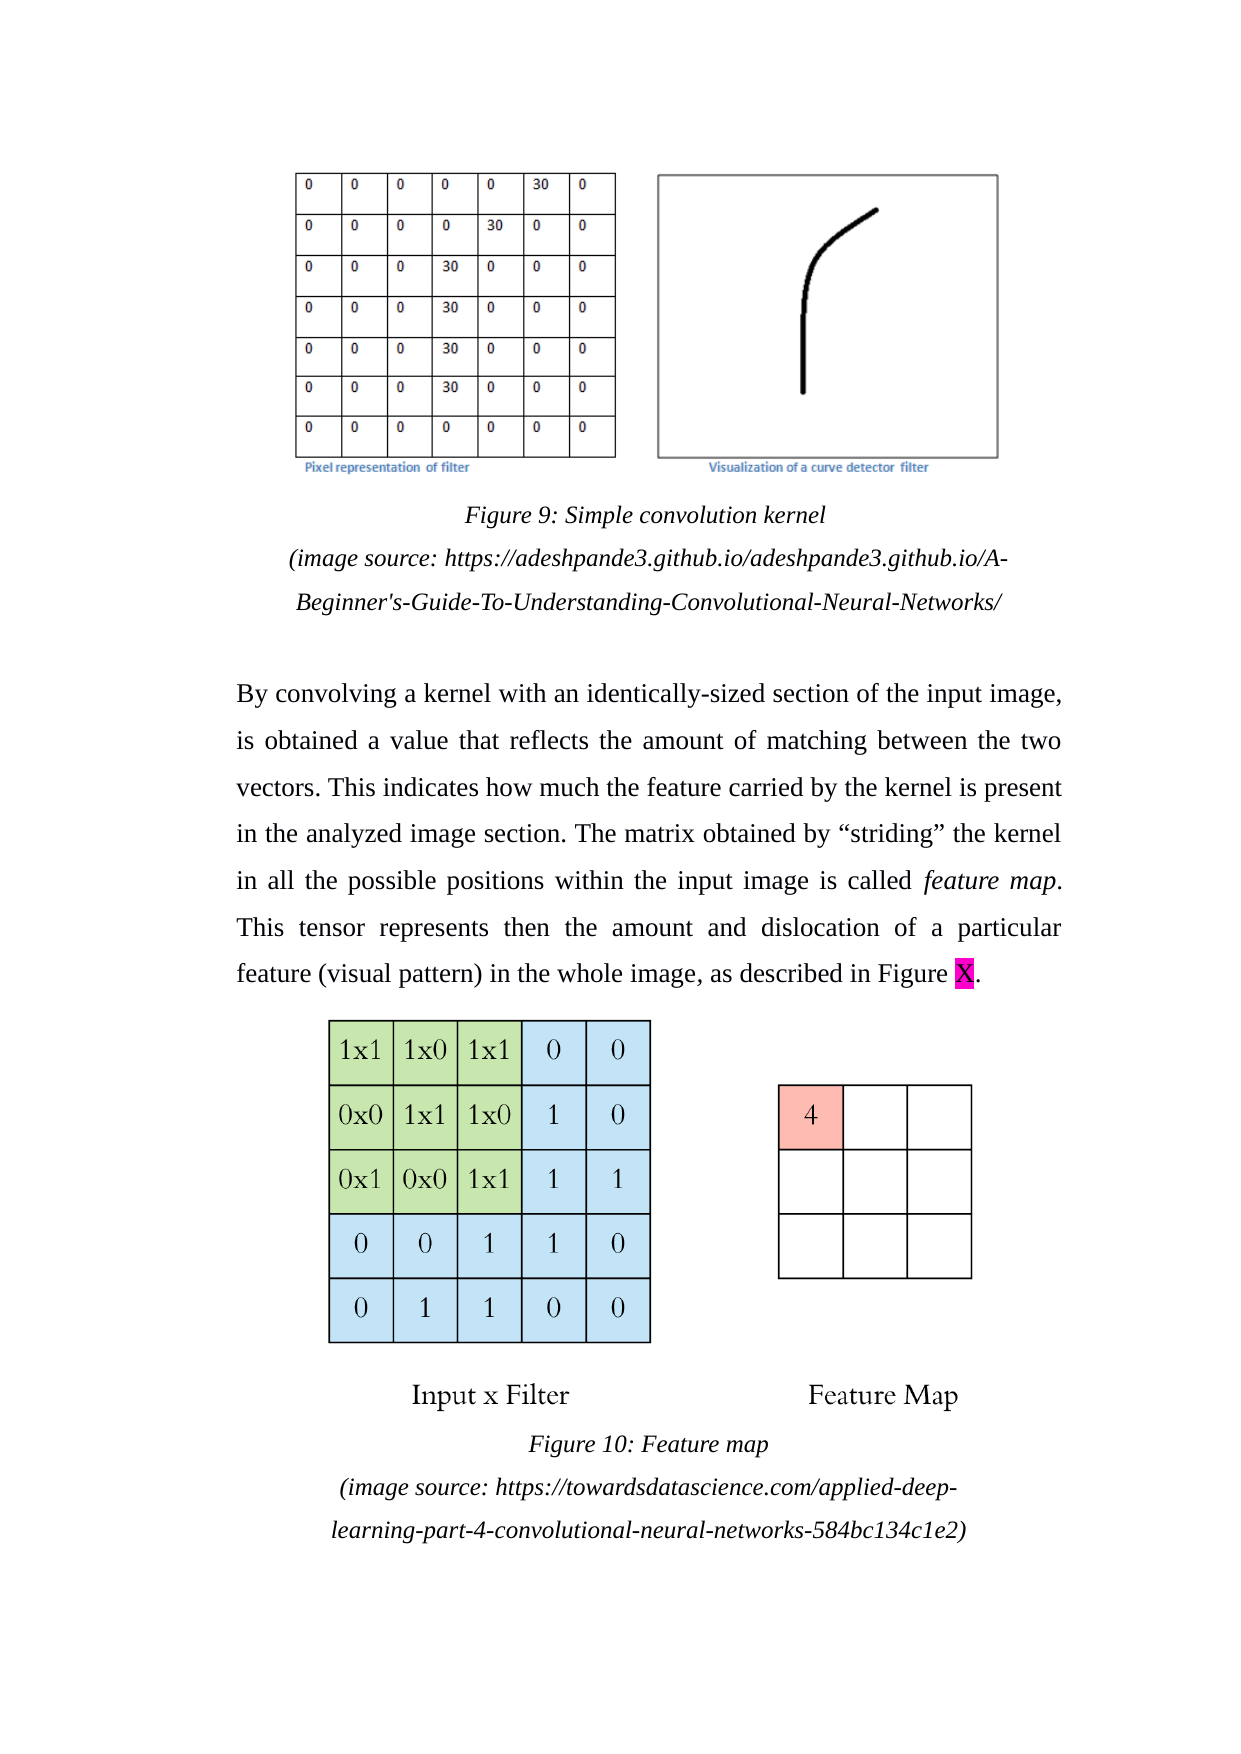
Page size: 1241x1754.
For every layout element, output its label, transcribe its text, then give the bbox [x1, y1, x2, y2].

picture [280, 160, 1020, 486]
text By convolving a kernel with an identically-sized section of the input image, is obtained a value that reflects the amount of matching between the two vectors. This indicates how much the feature carried by the kernel is present in the analyzed image section. The matrix obtained by “striding” the kernel in all the possible positions within the input image is called feature map. This tensor represents then the amount and dislocation of a particular feature (visual pattern) in the whole image, as described in Figure X. [236, 677, 1063, 989]
text Figure 10: Feature map (image source: https://towardsdatascience.com/applied-deep-learning-part-4-convolutional-neural-networks-584bc134c1e2) [323, 1415, 976, 1544]
picture [323, 1016, 977, 1415]
text Figure 9: Simple convolution kernel (image source: https://adeshpande3.github.io/adeshpande3.github.io/A-Beginner's-Guide-To-Understanding-Convolutional-Neural-Networks/ [280, 486, 1019, 615]
